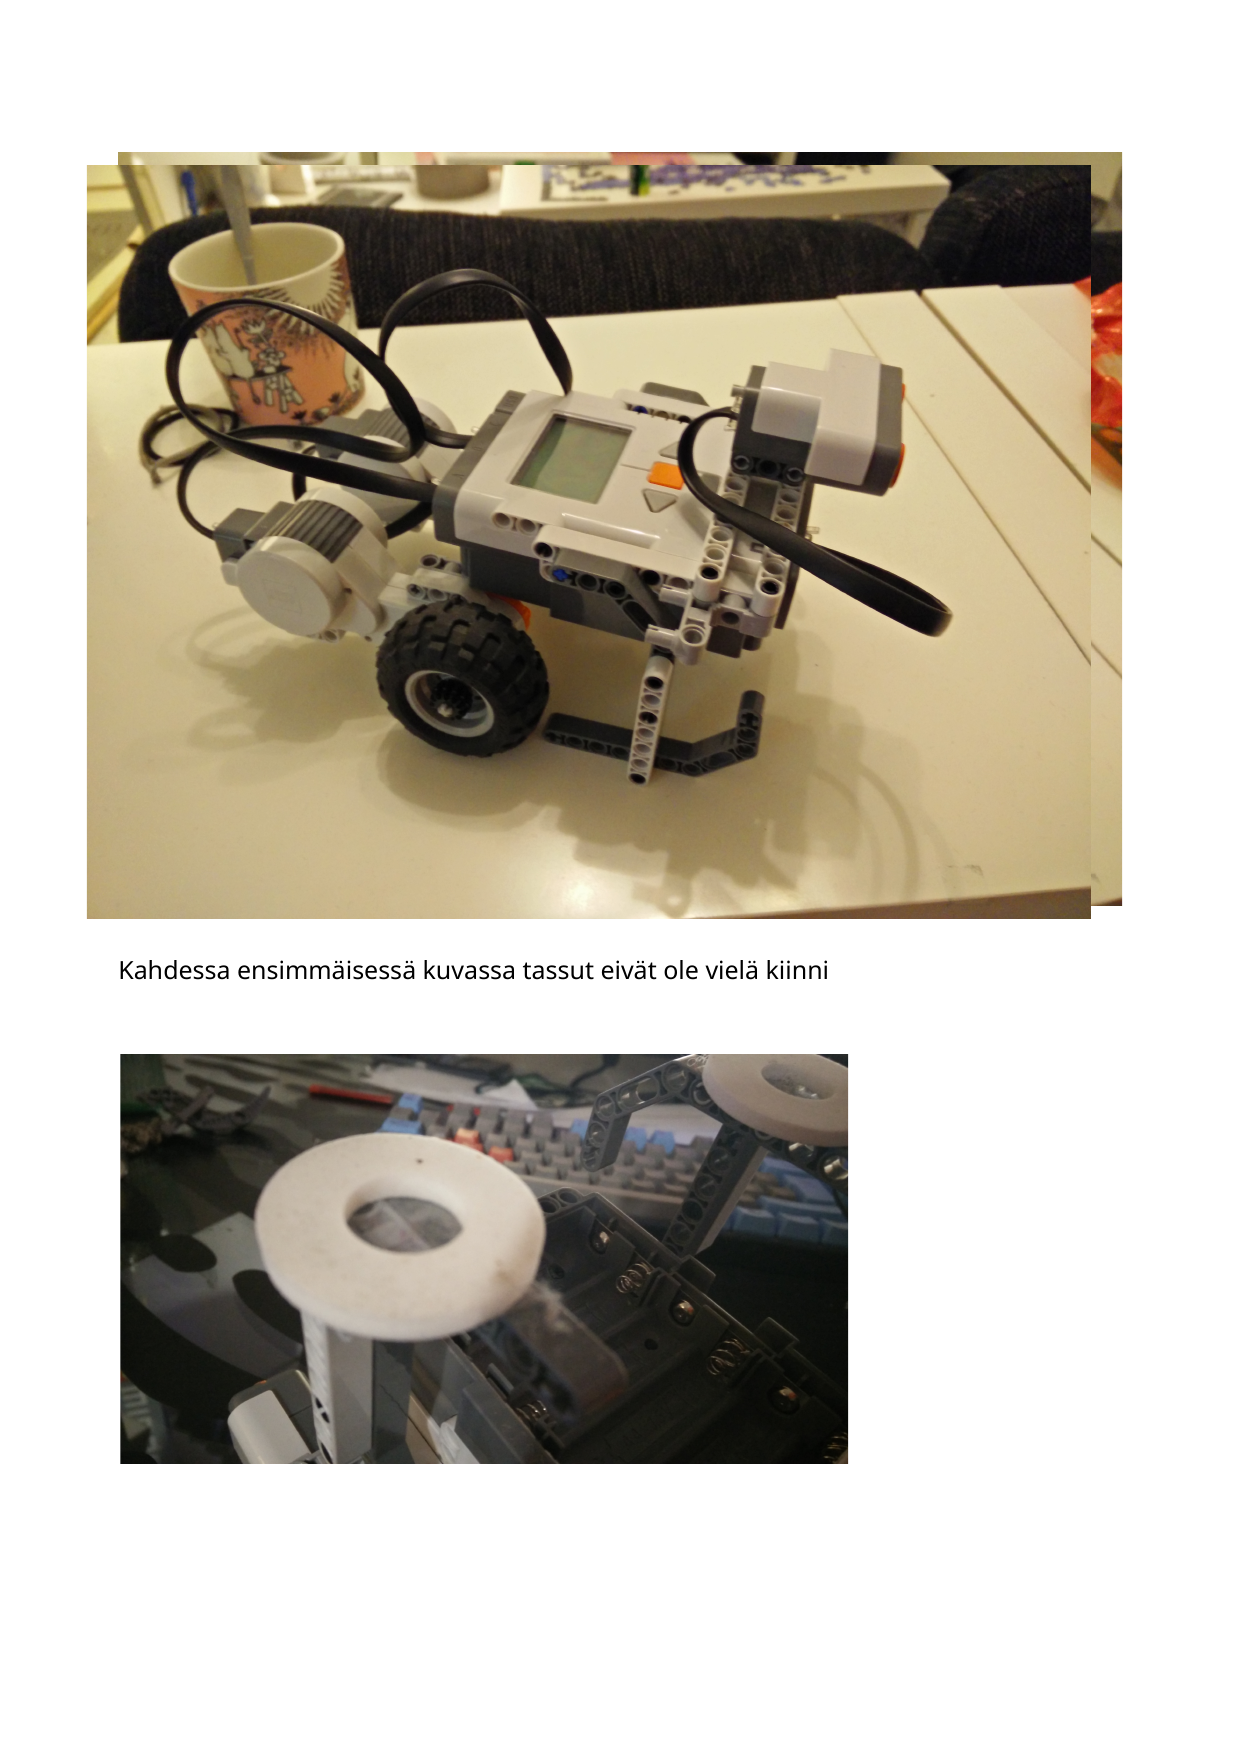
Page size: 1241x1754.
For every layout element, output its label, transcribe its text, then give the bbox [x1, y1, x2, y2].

picture [120, 1054, 849, 1464]
text Kahdessa ensimmäisessä kuvassa tassut eivät ole vielä kiinni [118, 952, 1122, 987]
text ­ [118, 906, 1122, 952]
picture [86, 152, 1123, 919]
